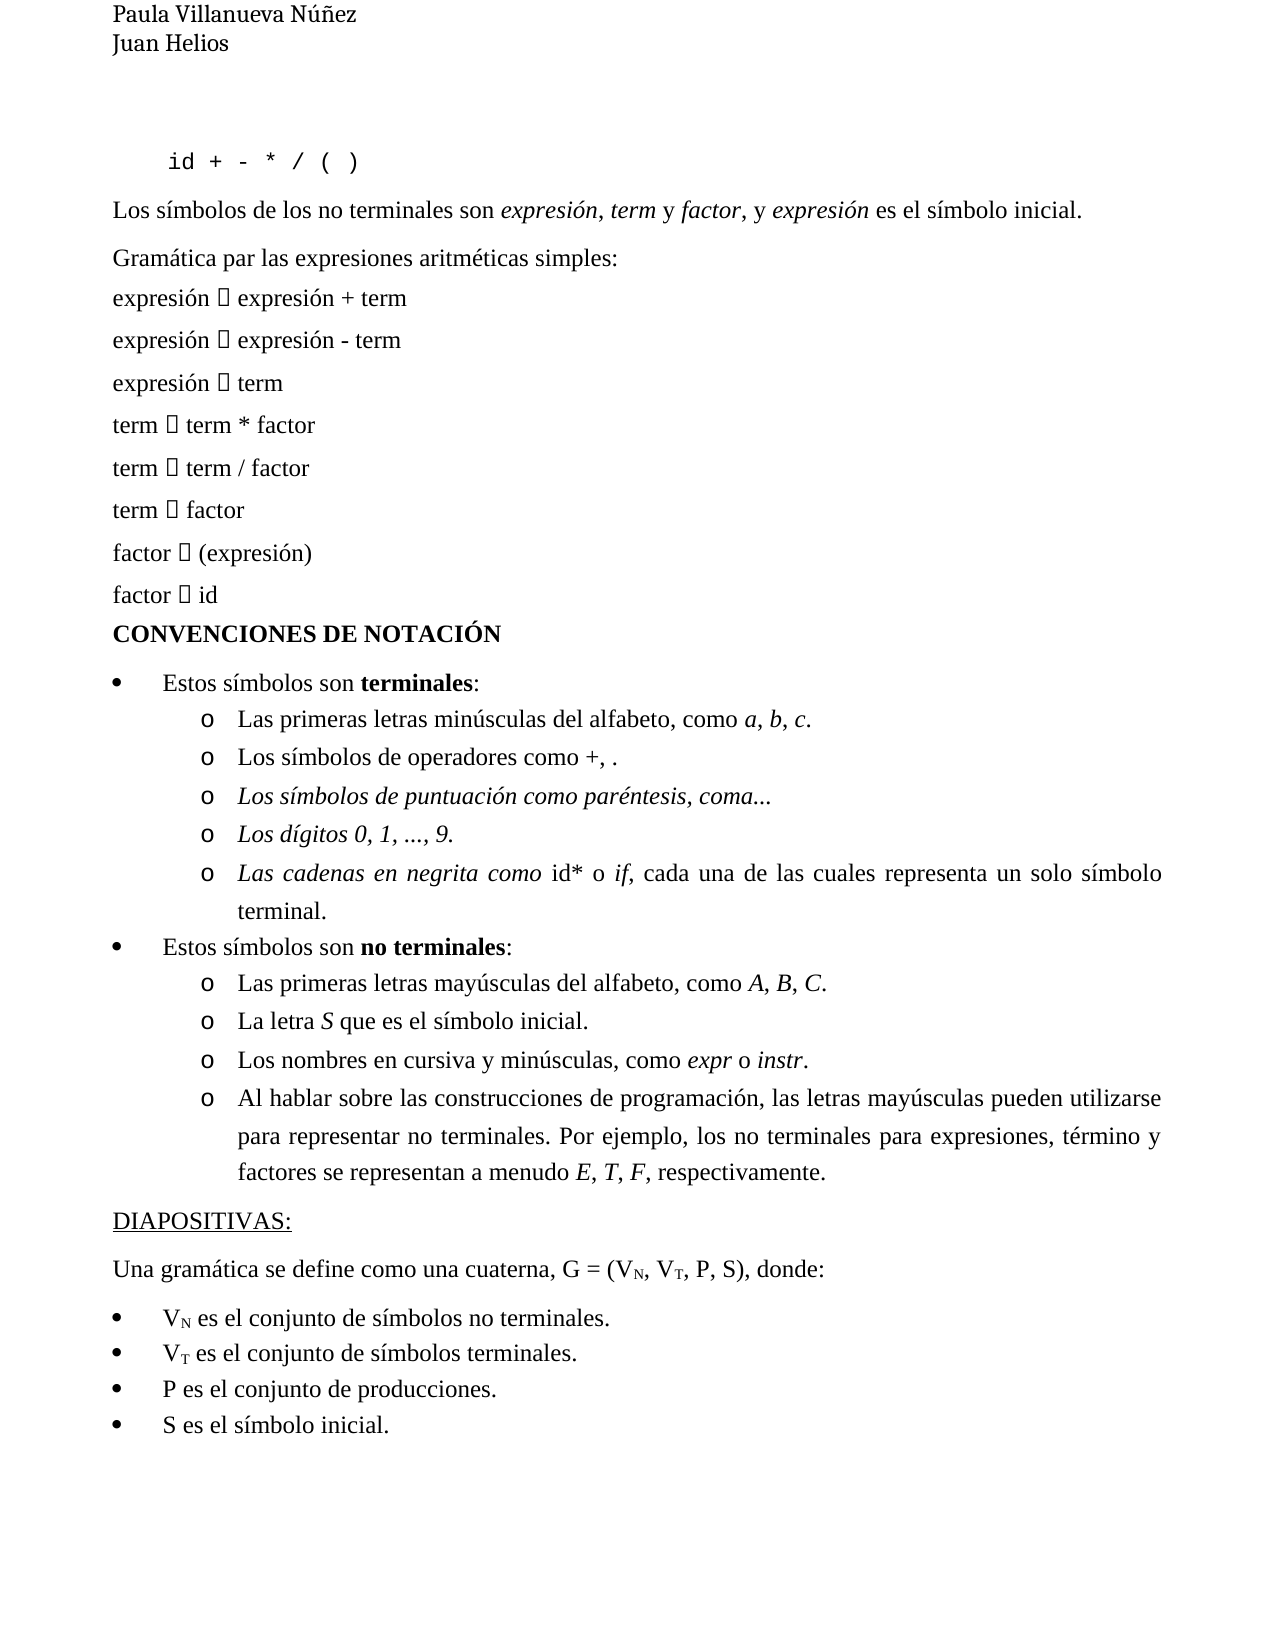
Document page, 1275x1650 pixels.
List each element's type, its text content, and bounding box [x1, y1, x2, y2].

list Las cadenas en negrita como id* o if, cada una de las cuales representa un solo símbolo terminal. [200, 858, 1162, 924]
text expresión  expresión + term [112, 279, 1162, 313]
text Una gramática se define como una cuaterna, G = (VN, VT, P, S), donde: [112, 1254, 1162, 1283]
text expresión  term [112, 364, 1162, 398]
list Las primeras letras minúsculas del alfabeto, como a, b, c. [200, 704, 1162, 734]
text factor  id [112, 577, 1162, 611]
list La letra S que es el símbolo inicial. [200, 1006, 1162, 1037]
list Estos símbolos son terminales: [112, 668, 1162, 696]
text term  term * factor [112, 407, 1162, 441]
list Los símbolos de puntuación como paréntesis, coma... [200, 781, 1162, 812]
list VT es el conjunto de símbolos terminales. [112, 1338, 1162, 1367]
list P es el conjunto de producciones. [112, 1374, 1162, 1403]
list Las primeras letras mayúsculas del alfabeto, como A, B, C. [200, 968, 1162, 998]
text CONVENCIONES DE NOTACIÓN [112, 619, 1162, 648]
text Los símbolos de los no terminales son expresión, term y factor, y expresión es el símbolo inicial. [112, 195, 1162, 224]
text term  factor [112, 492, 1162, 526]
text factor  (expresión) [112, 534, 1162, 568]
list Al hablar sobre las construcciones de programación, las letras mayúsculas pueden utilizarse para representar no terminales. Por ejemplo, los no terminales para expresiones, término y factores se representan a menudo E, T, F, respectivamente. [200, 1083, 1162, 1186]
text DIAPOSITIVAS: [112, 1206, 1162, 1234]
text expresión  expresión - term [112, 322, 1162, 356]
list Los símbolos de operadores como +, . [200, 742, 1162, 773]
text term  term / factor [112, 449, 1162, 483]
list S es el símbolo inicial. [112, 1410, 1162, 1439]
list Estos símbolos son no terminales: [112, 932, 1162, 961]
text Gramática par las expresiones aritméticas simples: [112, 243, 1162, 272]
text id + - * / ( ) [112, 150, 1162, 176]
list Los dígitos 0, 1, ..., 9. [200, 819, 1162, 850]
list VN es el conjunto de símbolos no terminales. [112, 1303, 1162, 1331]
list Los nombres en cursiva y minúsculas, como expr o instr. [200, 1045, 1162, 1076]
